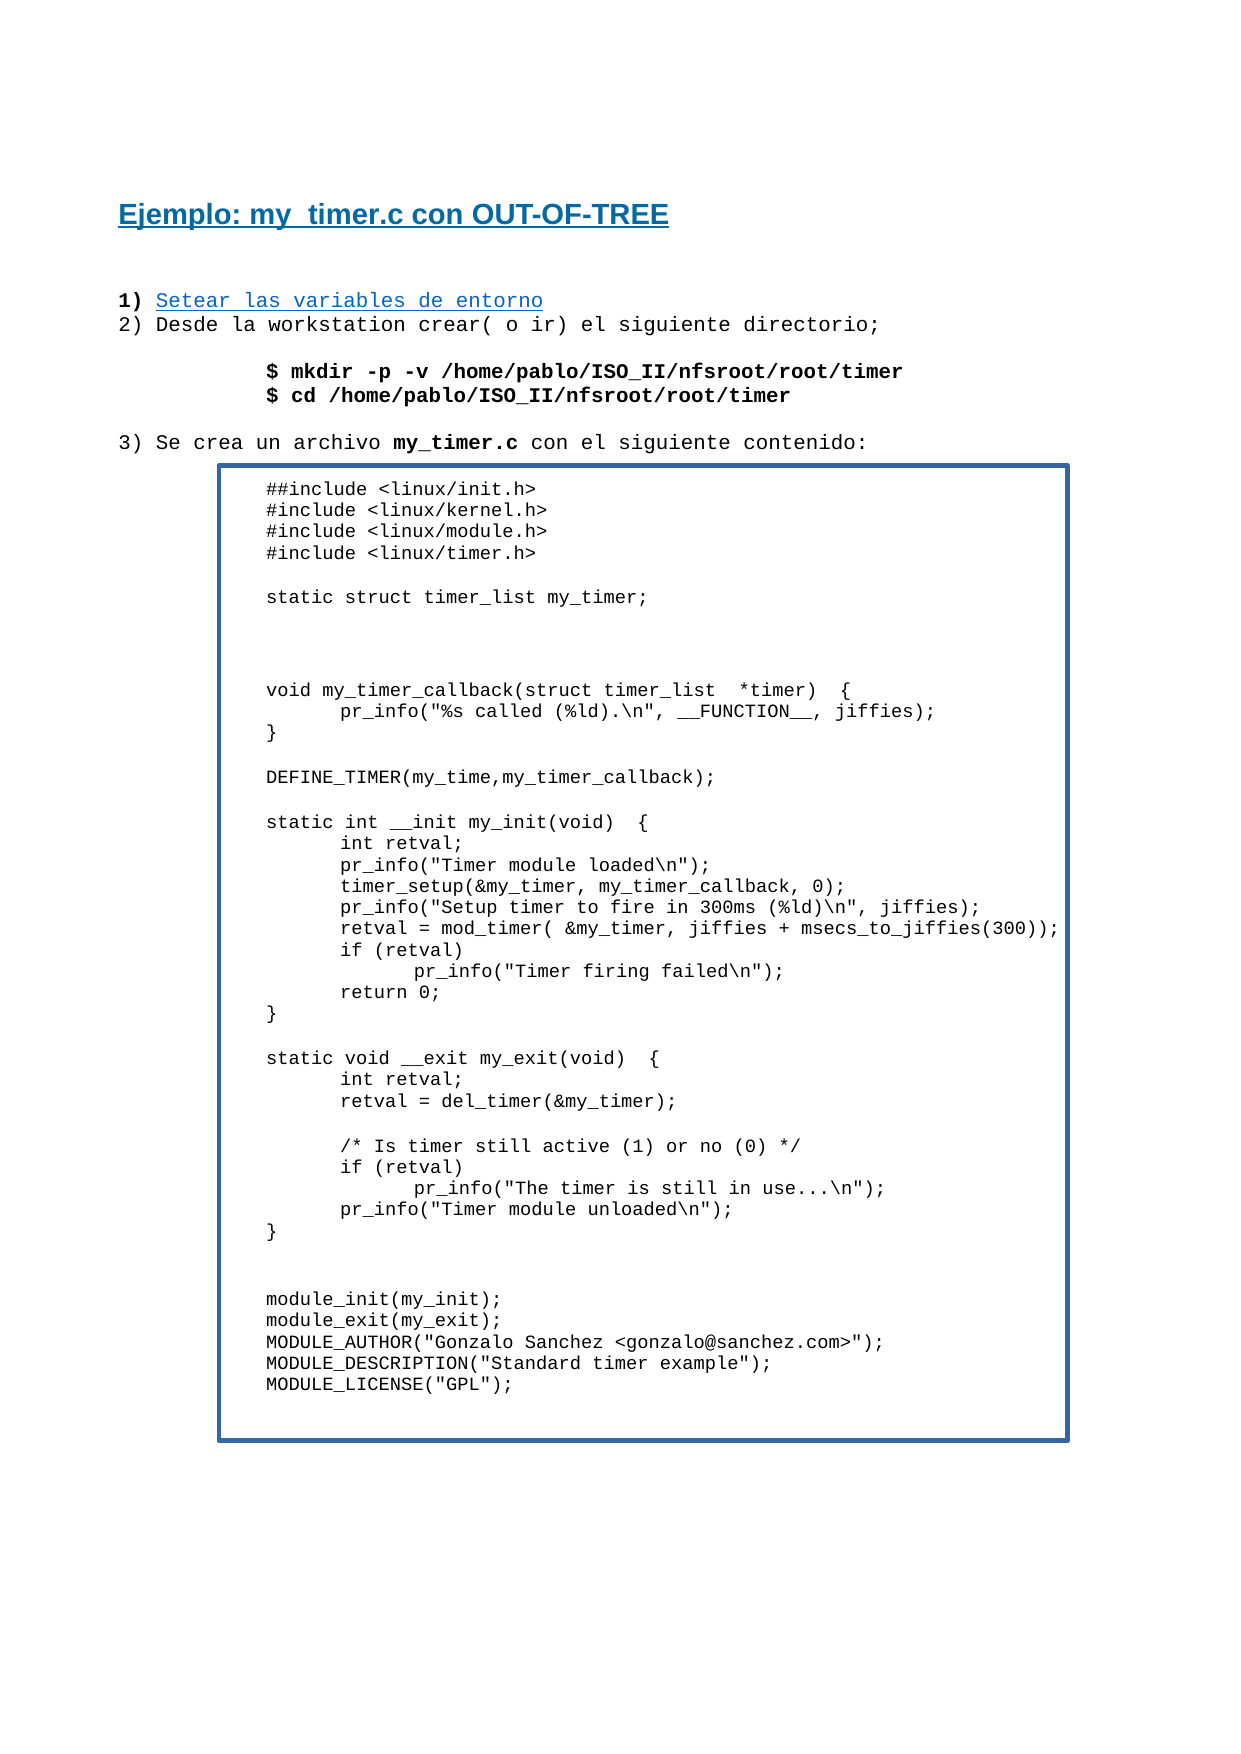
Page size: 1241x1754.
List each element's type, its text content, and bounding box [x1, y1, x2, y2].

text } [266, 1221, 1065, 1243]
text static int __init my_init(void) { [266, 813, 1065, 834]
text [1070, 1200, 1122, 1221]
text } [266, 723, 1065, 744]
text void my_timer_callback(struct timer_list *timer) { [266, 681, 1065, 702]
text [1070, 1332, 1122, 1354]
text [1070, 1049, 1122, 1070]
text [1070, 1136, 1122, 1158]
text [1070, 681, 1122, 702]
text static struct timer_list my_timer; [266, 588, 1065, 609]
text [1070, 522, 1122, 543]
text int retval; [266, 1070, 1065, 1091]
text [1070, 480, 1122, 501]
text MODULE_AUTHOR("Gonzalo Sanchez <gonzalo@sanchez.com>"); [266, 1332, 1065, 1354]
text return 0; [266, 983, 1065, 1004]
text pr_info("The timer is still in use...\n"); [266, 1179, 1065, 1200]
text [1070, 588, 1122, 609]
text [1070, 1290, 1122, 1311]
text pr_info("Timer module unloaded\n"); [266, 1200, 1065, 1221]
text [1070, 1375, 1122, 1396]
text pr_info("%s called (%ld).\n", __FUNCTION__, jiffies); [266, 702, 1065, 723]
text [1070, 983, 1122, 1004]
text [1070, 1311, 1122, 1332]
text [1070, 1221, 1122, 1243]
text [1070, 1354, 1122, 1375]
text pr_info("Timer firing failed\n"); [266, 962, 1065, 983]
text [1070, 1158, 1122, 1179]
text [1070, 543, 1122, 565]
text [1070, 834, 1122, 855]
text $ cd /home/pablo/ISO_II/nfsroot/root/timer [266, 385, 1122, 409]
text timer_setup(&my_timer, my_timer_callback, 0); [266, 877, 1065, 898]
text MODULE_DESCRIPTION("Standard timer example"); [266, 1354, 1065, 1375]
text retval = del_timer(&my_timer); [266, 1091, 1065, 1113]
text int retval; [266, 834, 1065, 855]
text pr_info("Timer module loaded\n"); [266, 855, 1065, 877]
text } [266, 1004, 1065, 1025]
text [1070, 962, 1122, 983]
text 2) Desde la workstation crear( o ir) el siguiente directorio; [118, 314, 1122, 338]
text retval = mod_timer( &my_timer, jiffies + msecs_to_jiffies(300)); [266, 919, 1065, 940]
text [1070, 940, 1122, 962]
text #include <linux/kernel.h> [266, 501, 1065, 522]
text [1070, 768, 1122, 789]
text static void __exit my_exit(void) { [266, 1049, 1065, 1070]
text [1070, 877, 1122, 898]
text [1070, 723, 1122, 744]
text module_exit(my_exit); [266, 1311, 1065, 1332]
text #include <linux/module.h> [266, 522, 1065, 543]
subtitle Ejemplo: my_timer.c con OUT-OF-TREE [118, 197, 1122, 231]
text DEFINE_TIMER(my_time,my_timer_callback); [266, 768, 1065, 789]
text [1070, 855, 1122, 877]
text 1) Setear las variables de entorno [118, 291, 1122, 314]
text [1070, 1091, 1122, 1113]
text /* Is timer still active (1) or no (0) */ [266, 1136, 1065, 1158]
text [1070, 501, 1122, 522]
text if (retval) [266, 940, 1065, 962]
text [1070, 813, 1122, 834]
text #include <linux/timer.h> [266, 543, 1065, 565]
text [1070, 1004, 1122, 1025]
text if (retval) [266, 1158, 1065, 1179]
text module_init(my_init); [266, 1290, 1065, 1311]
text ##include <linux/init.h> [266, 480, 1065, 501]
text MODULE_LICENSE("GPL"); [266, 1375, 1065, 1396]
text $ mkdir -p -v /home/pablo/ISO_II/nfsroot/root/timer [266, 361, 1122, 385]
text pr_info("Setup timer to fire in 300ms (%ld)\n", jiffies); [266, 898, 1065, 919]
text [1070, 1070, 1122, 1091]
text 3) Se crea un archivo my_timer.c con el siguiente contenido: [118, 432, 1122, 456]
text [1070, 702, 1122, 723]
text [1070, 1179, 1122, 1200]
